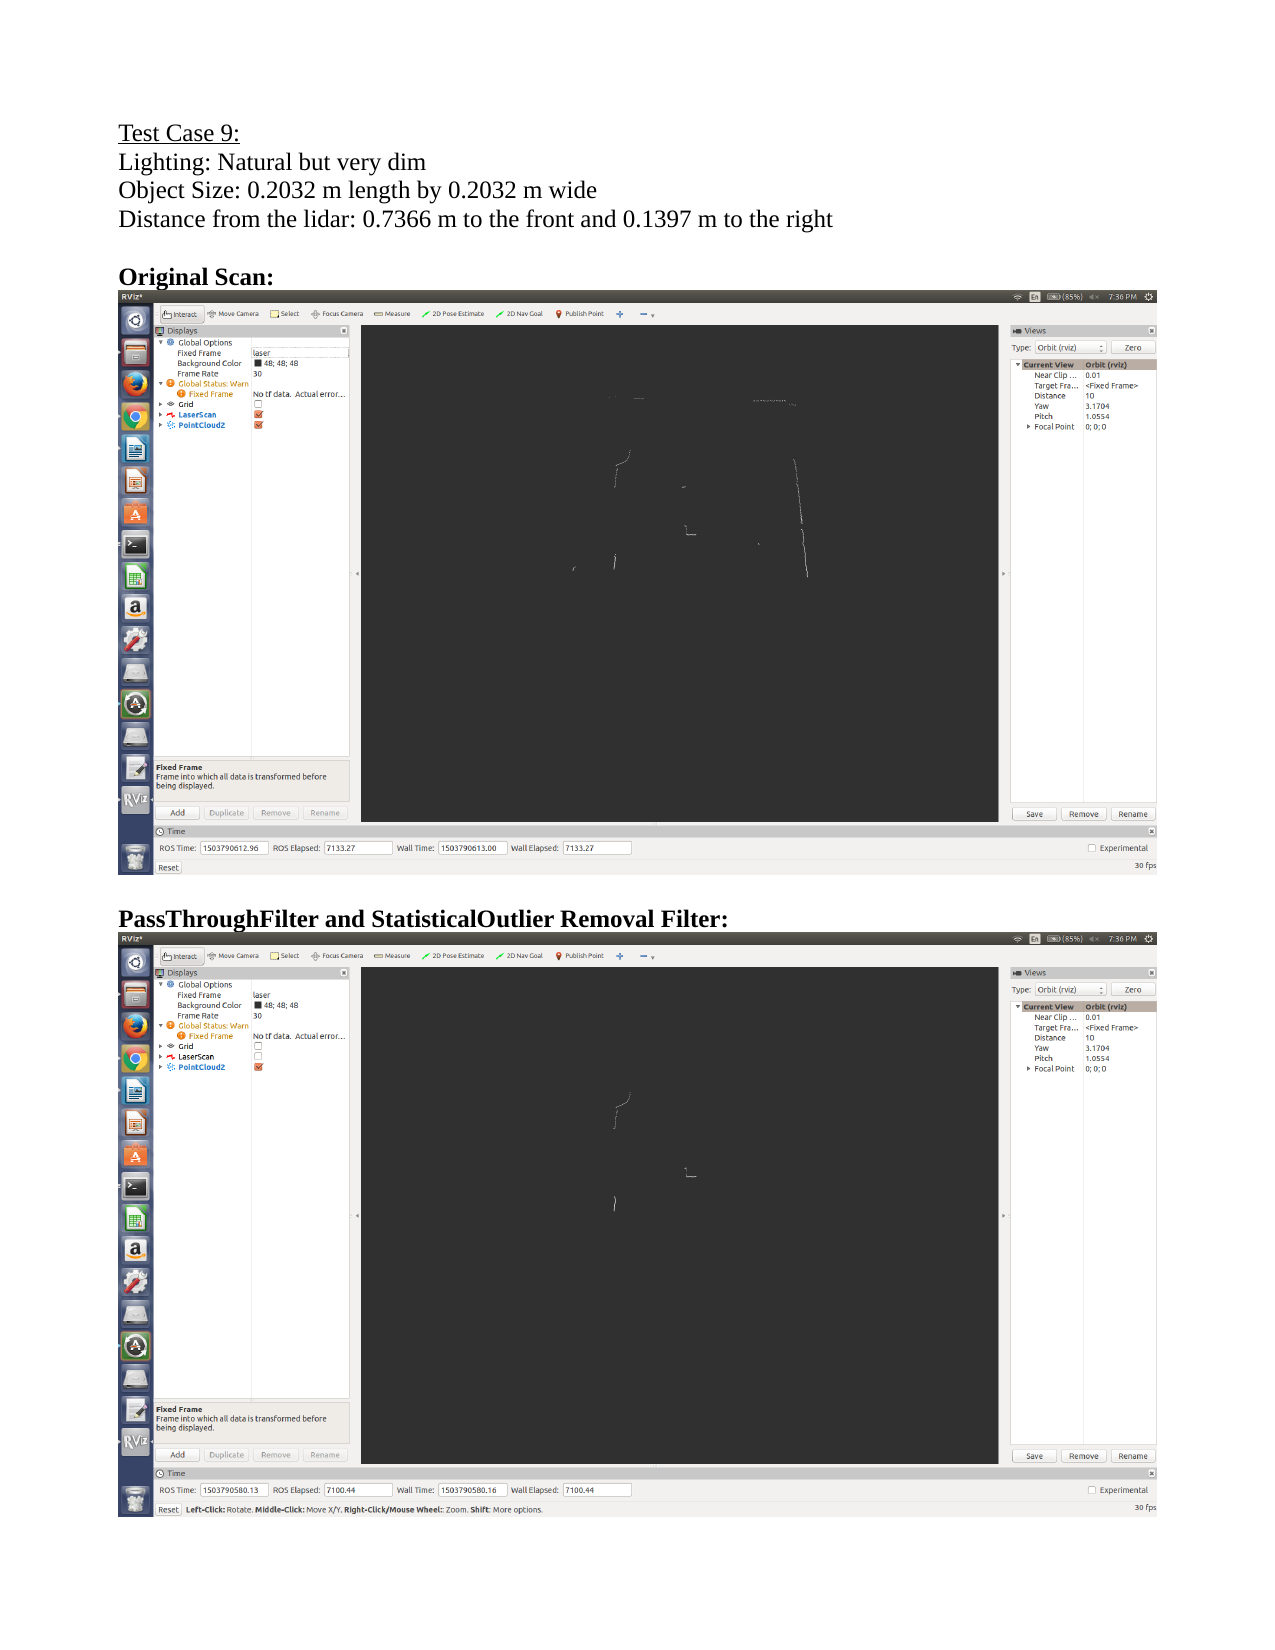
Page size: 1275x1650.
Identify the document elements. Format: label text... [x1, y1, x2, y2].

text Lighting: Natural but very dim [118, 147, 1157, 176]
text Object Size: 0.2032 m length by 0.2032 m wide [118, 176, 1157, 204]
text Test Case 9: [118, 118, 1157, 147]
picture [118, 932, 1157, 1517]
text Original Scan: [118, 262, 1157, 290]
text PassThroughFilter and StatisticalOutlier Removal Filter: [118, 904, 1157, 932]
text Distance from the lidar: 0.7366 m to the front and 0.1397 m to the right [118, 204, 1157, 233]
picture [118, 290, 1157, 875]
